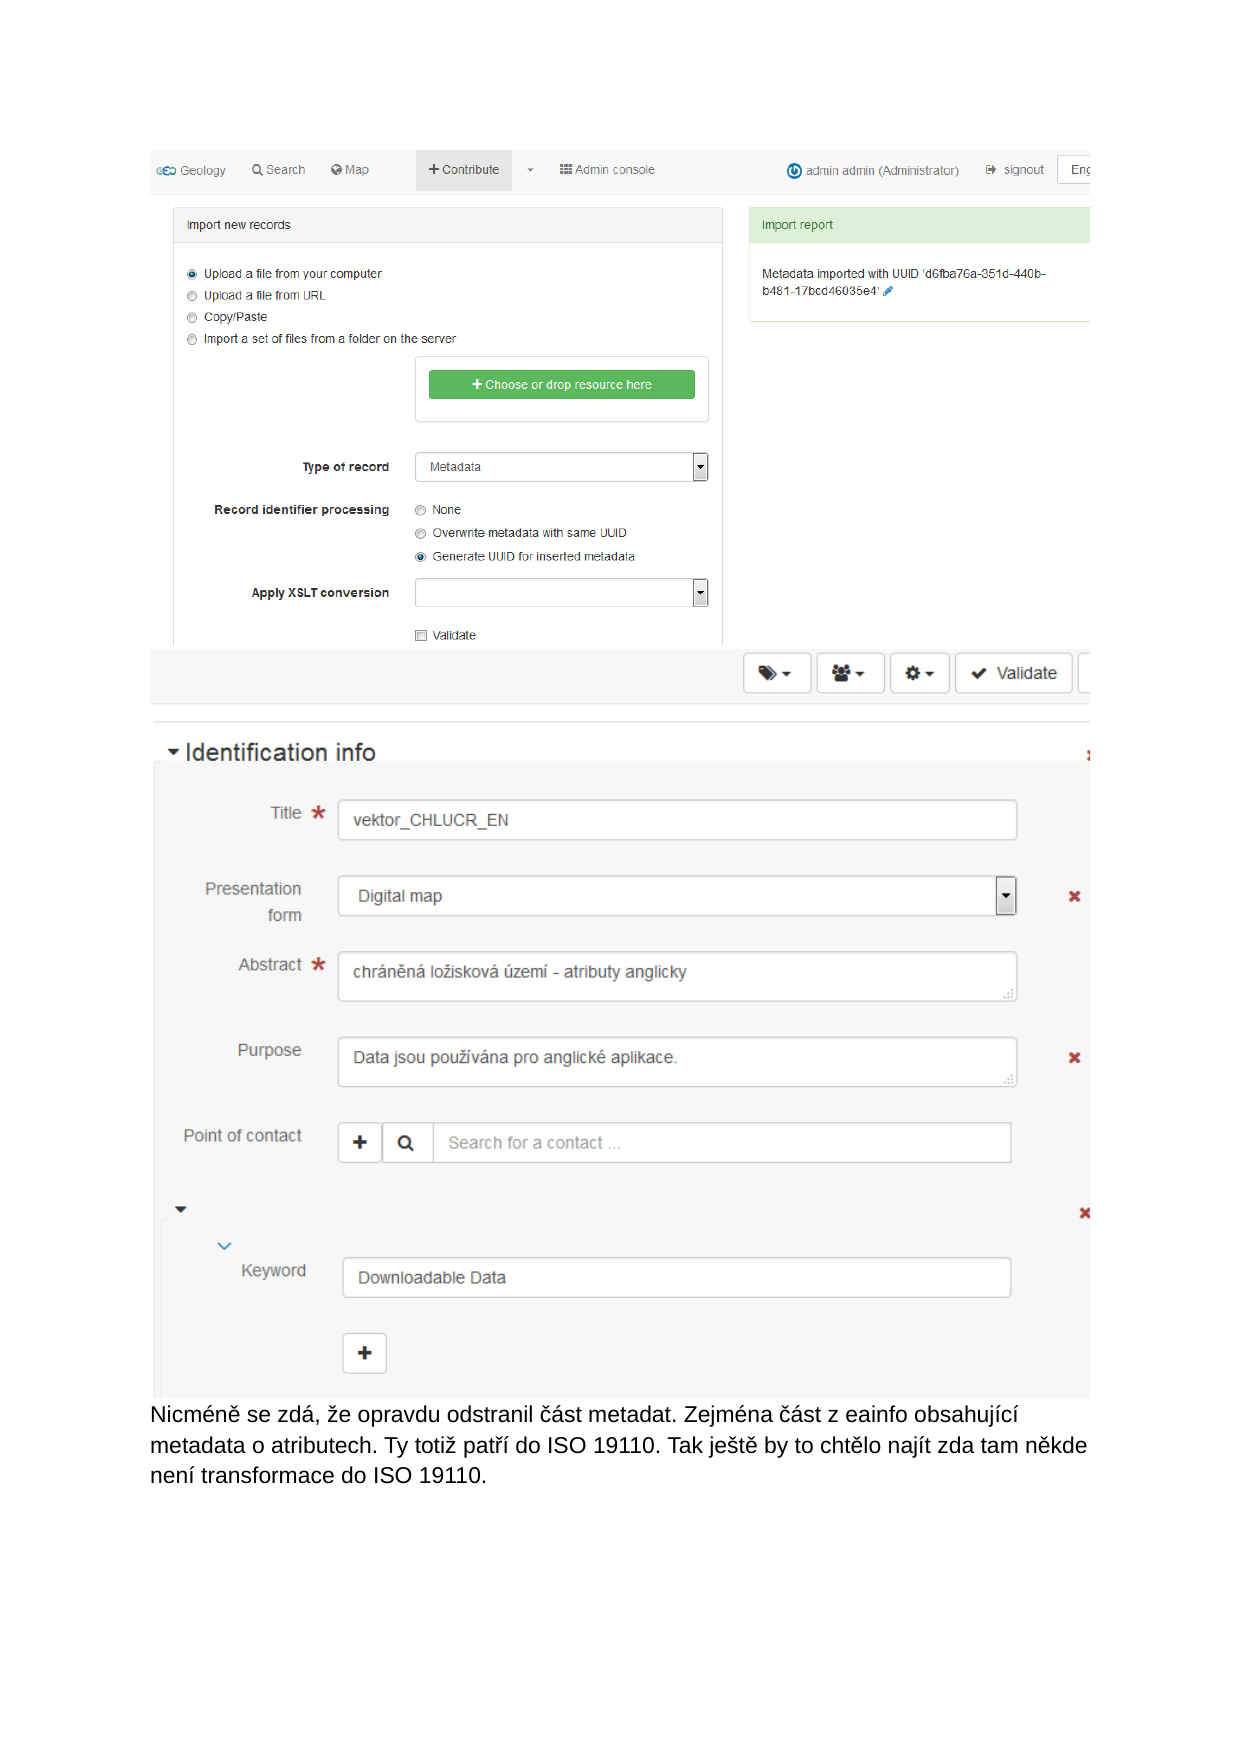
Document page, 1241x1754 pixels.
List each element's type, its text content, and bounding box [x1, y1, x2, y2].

picture [150, 150, 1091, 646]
picture [150, 649, 1091, 1398]
text Nicméně se zdá, že opravdu odstranil část metadat. Zejména část z eainfo obsahující metadata o atributech. Ty totiž patří do ISO 19110. Tak ještě by to chtělo najít zda tam někde není transformace do ISO 19110. [150, 1401, 1090, 1488]
